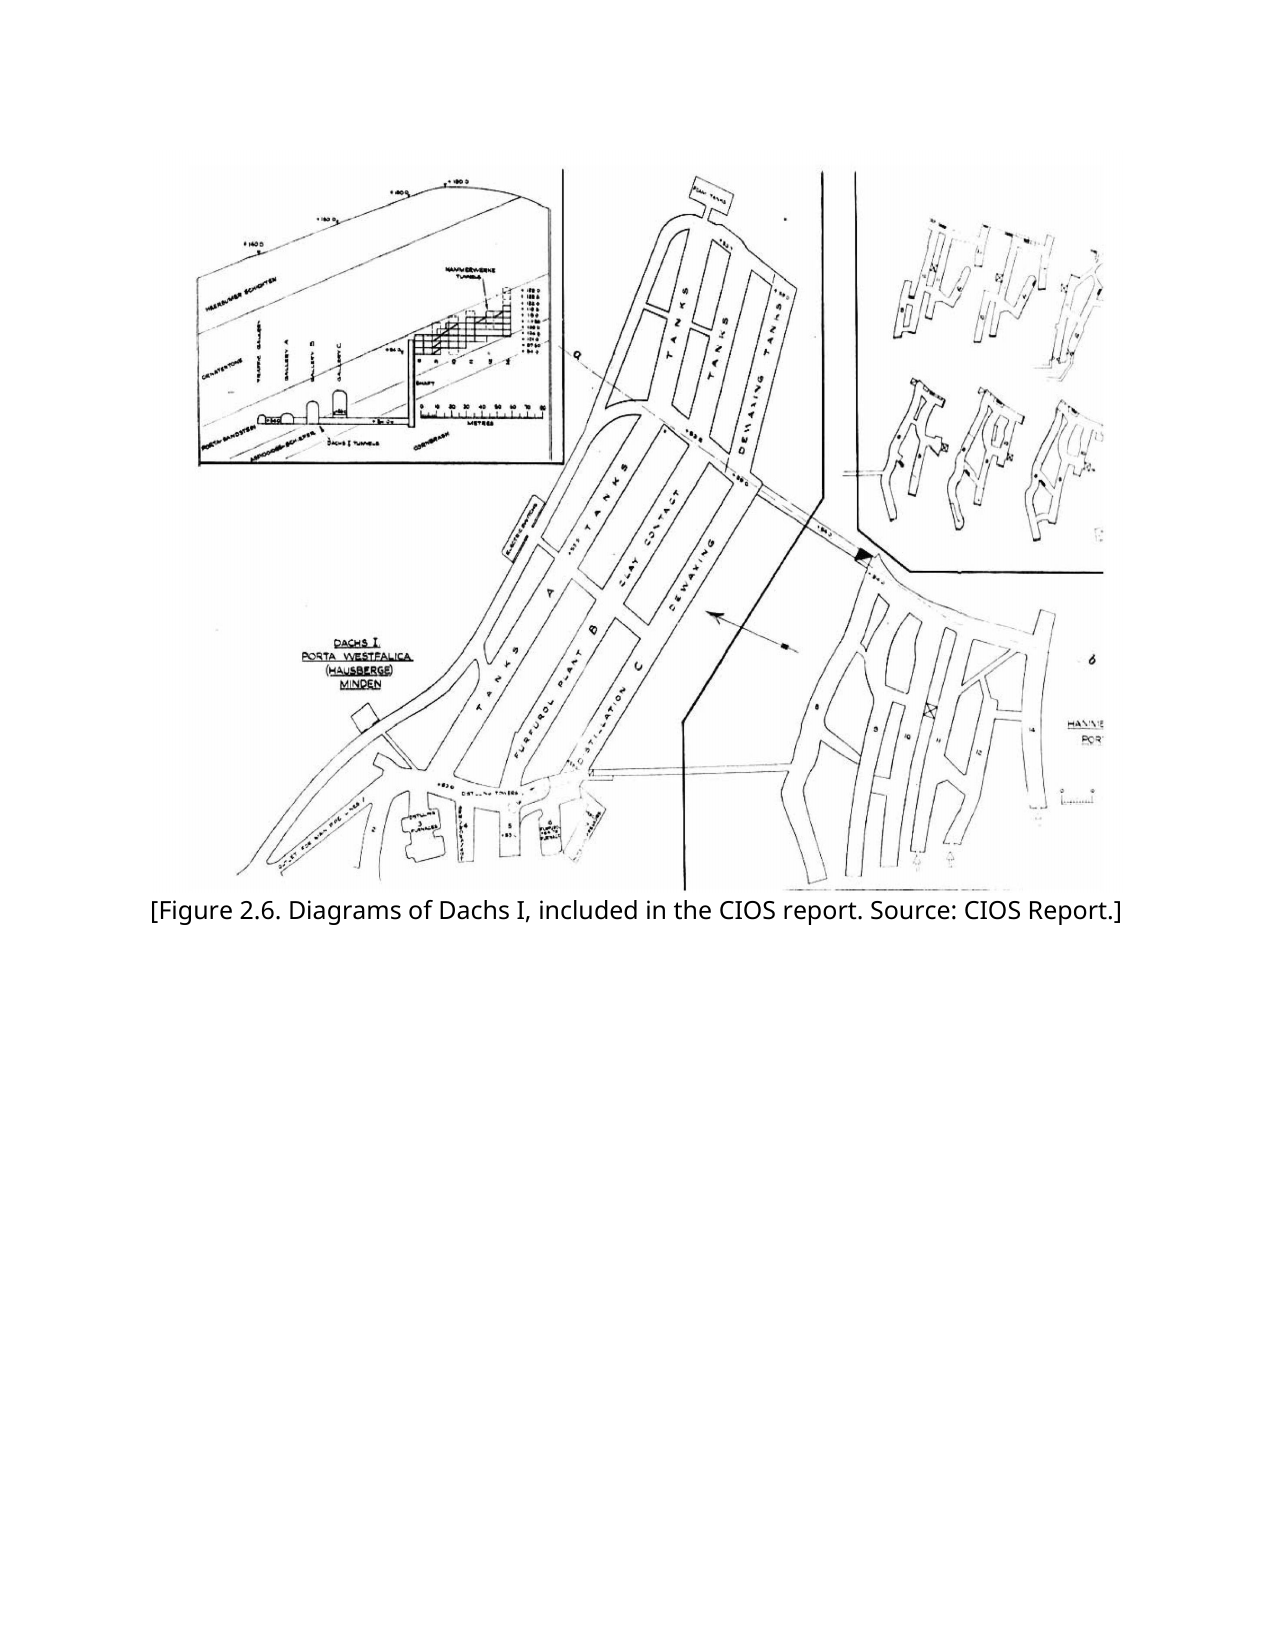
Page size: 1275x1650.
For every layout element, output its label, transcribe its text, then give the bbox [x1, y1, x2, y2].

text [Figure 2.6. Diagrams of Dachs I, included in the CIOS report. Source: CIOS Report.] [150, 893, 1125, 927]
picture [150, 150, 1125, 893]
